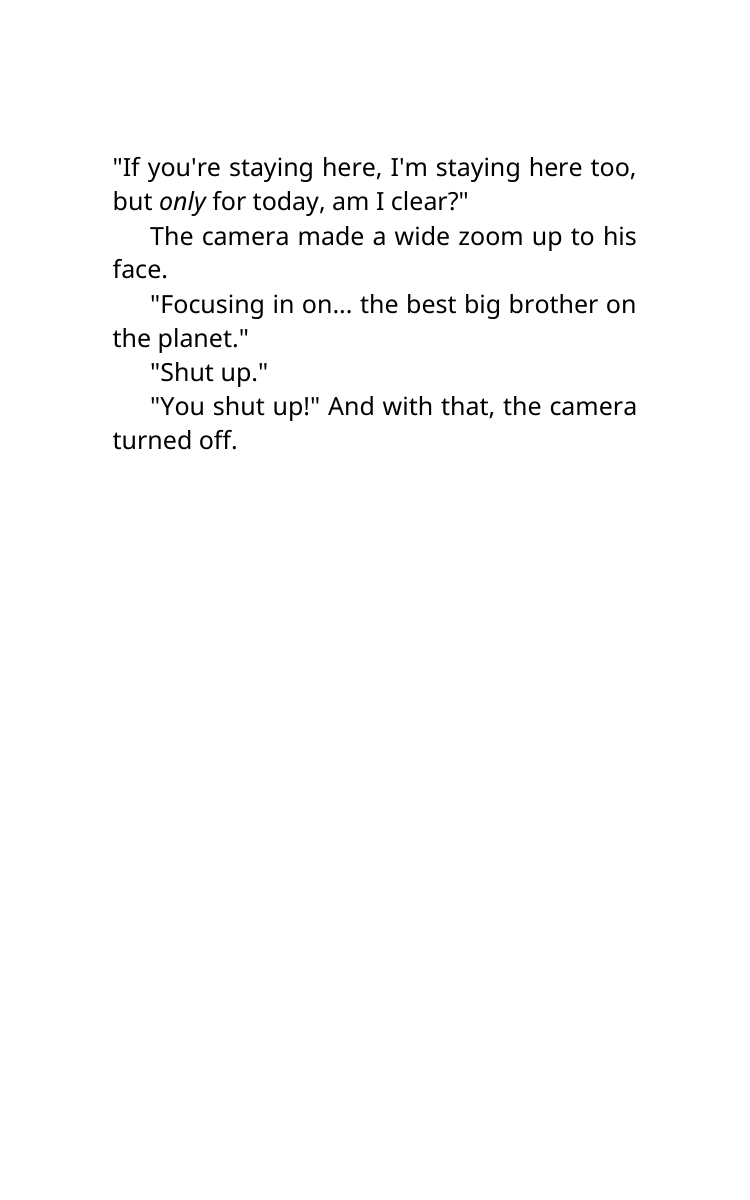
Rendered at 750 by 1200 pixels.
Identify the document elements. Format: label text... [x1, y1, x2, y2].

text "You shut up!" And with that, the camera turned off. [112, 388, 637, 457]
text "Focusing in on... the best big brother on the planet." [112, 286, 637, 354]
text "Shut up." [112, 354, 637, 388]
text The camera made a wide zoom up to his face. [112, 218, 637, 286]
text "If you're staying here, I'm staying here too, but only for today, am I clear?" [112, 150, 637, 218]
